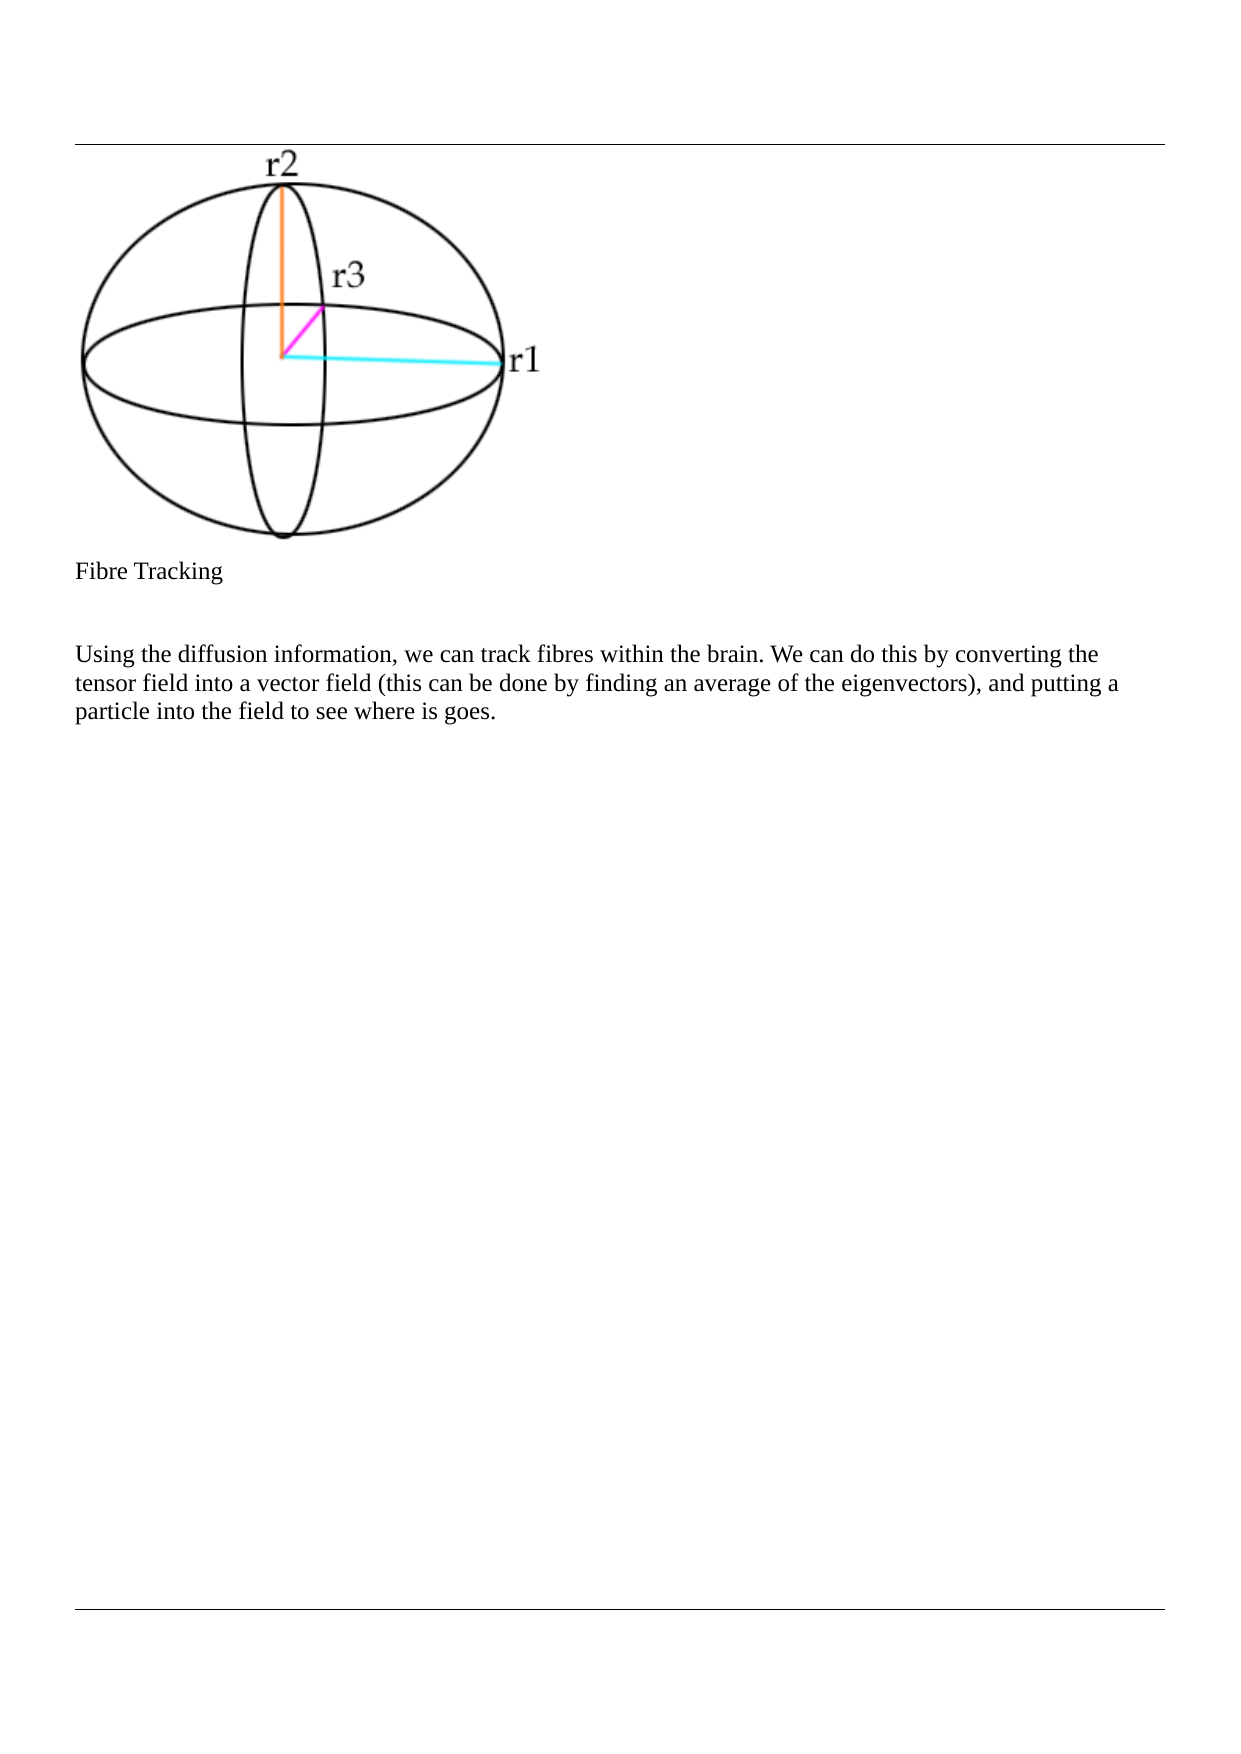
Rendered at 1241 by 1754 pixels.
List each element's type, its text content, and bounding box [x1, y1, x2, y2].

text Using the diffusion information, we can track fibres within the brain. We can do this by converting the tensor field into a vector field (this can be done by finding an average of the eigenvectors), and putting a particle into the field to see where is goes. [75, 639, 1165, 725]
text Fibre Tracking [75, 556, 1165, 585]
